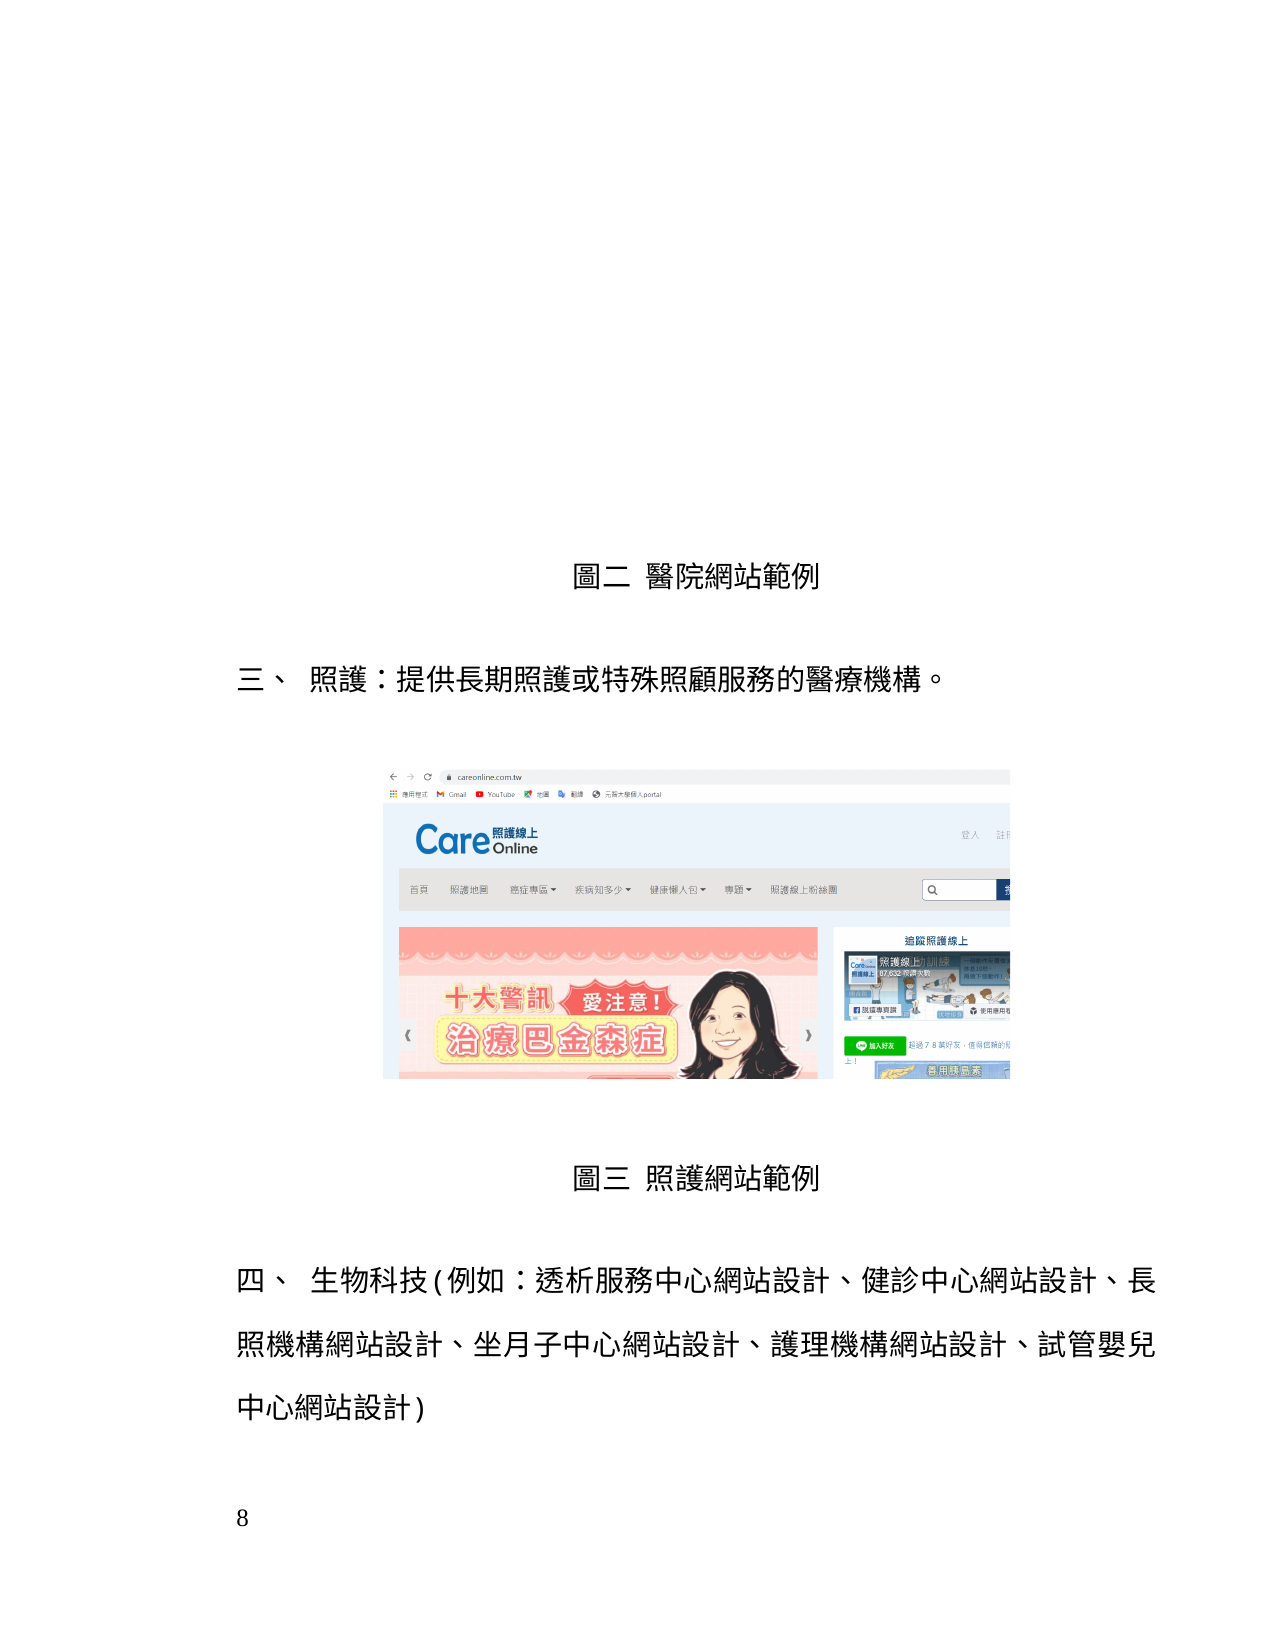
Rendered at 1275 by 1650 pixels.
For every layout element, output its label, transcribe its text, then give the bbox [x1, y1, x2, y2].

text 四、 生物科技(例如：透析服務中心網站設計、健診中心網站設計、長照機構網站設計、坐月子中心網站設計、護理機構網站設計、試管嬰兒中心網站設計) [236, 1258, 1157, 1427]
picture [383, 768, 1010, 1079]
text 圖二 醫院網站範例 [236, 554, 1157, 596]
text 圖三 照護網站範例 [236, 1155, 1157, 1197]
text 三、 照護：提供長期照護或特殊照顧服務的醫療機構。 [236, 656, 1157, 698]
